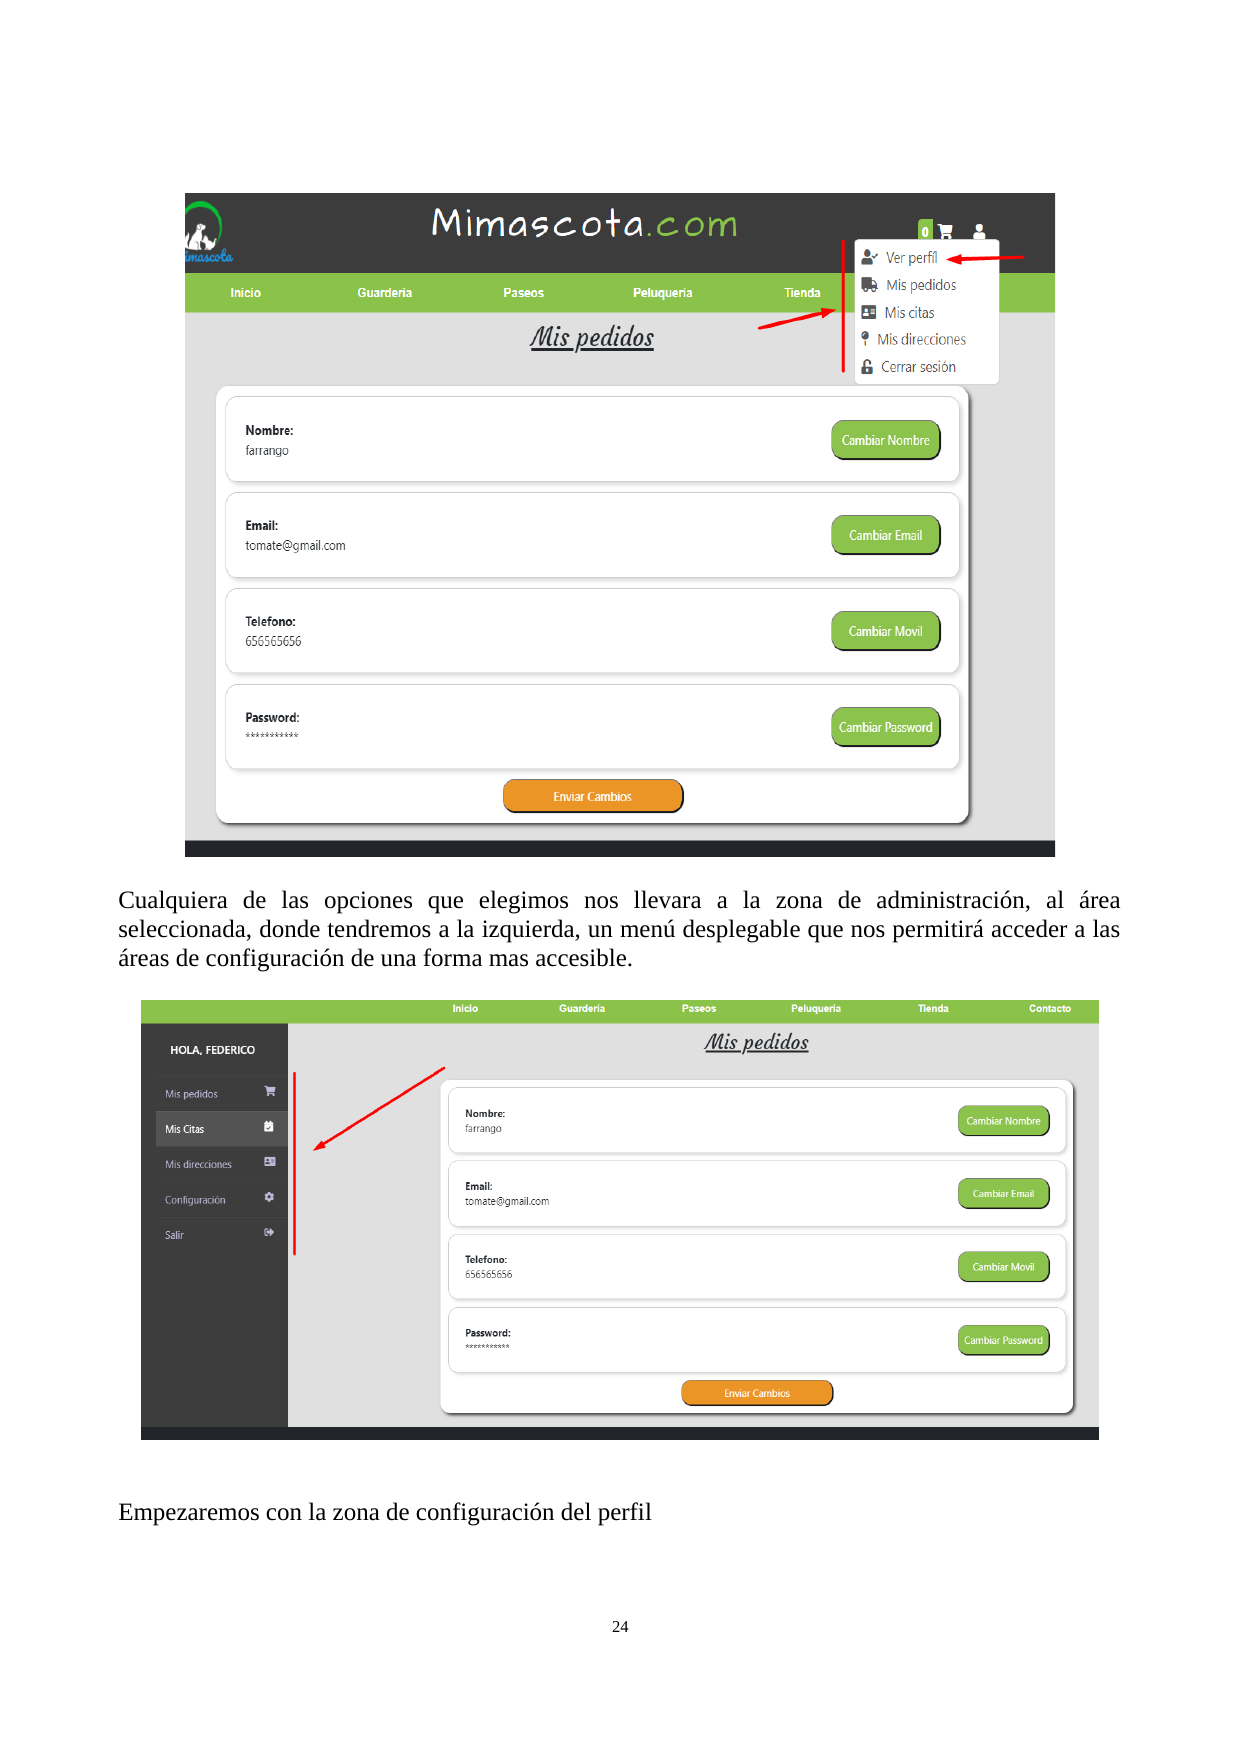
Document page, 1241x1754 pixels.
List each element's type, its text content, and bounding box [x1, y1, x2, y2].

text Cualquiera de las opciones que elegimos nos llevara a la zona de administración, al área seleccionada, donde tendremos a la izquierda, un menú desplegable que nos permitirá acceder a las áreas de configuración de una forma mas accesible. [118, 885, 1122, 971]
text Empezaremos con la zona de configuración del perfil [118, 1497, 1122, 1526]
picture [141, 1000, 1099, 1440]
picture [185, 193, 1055, 857]
